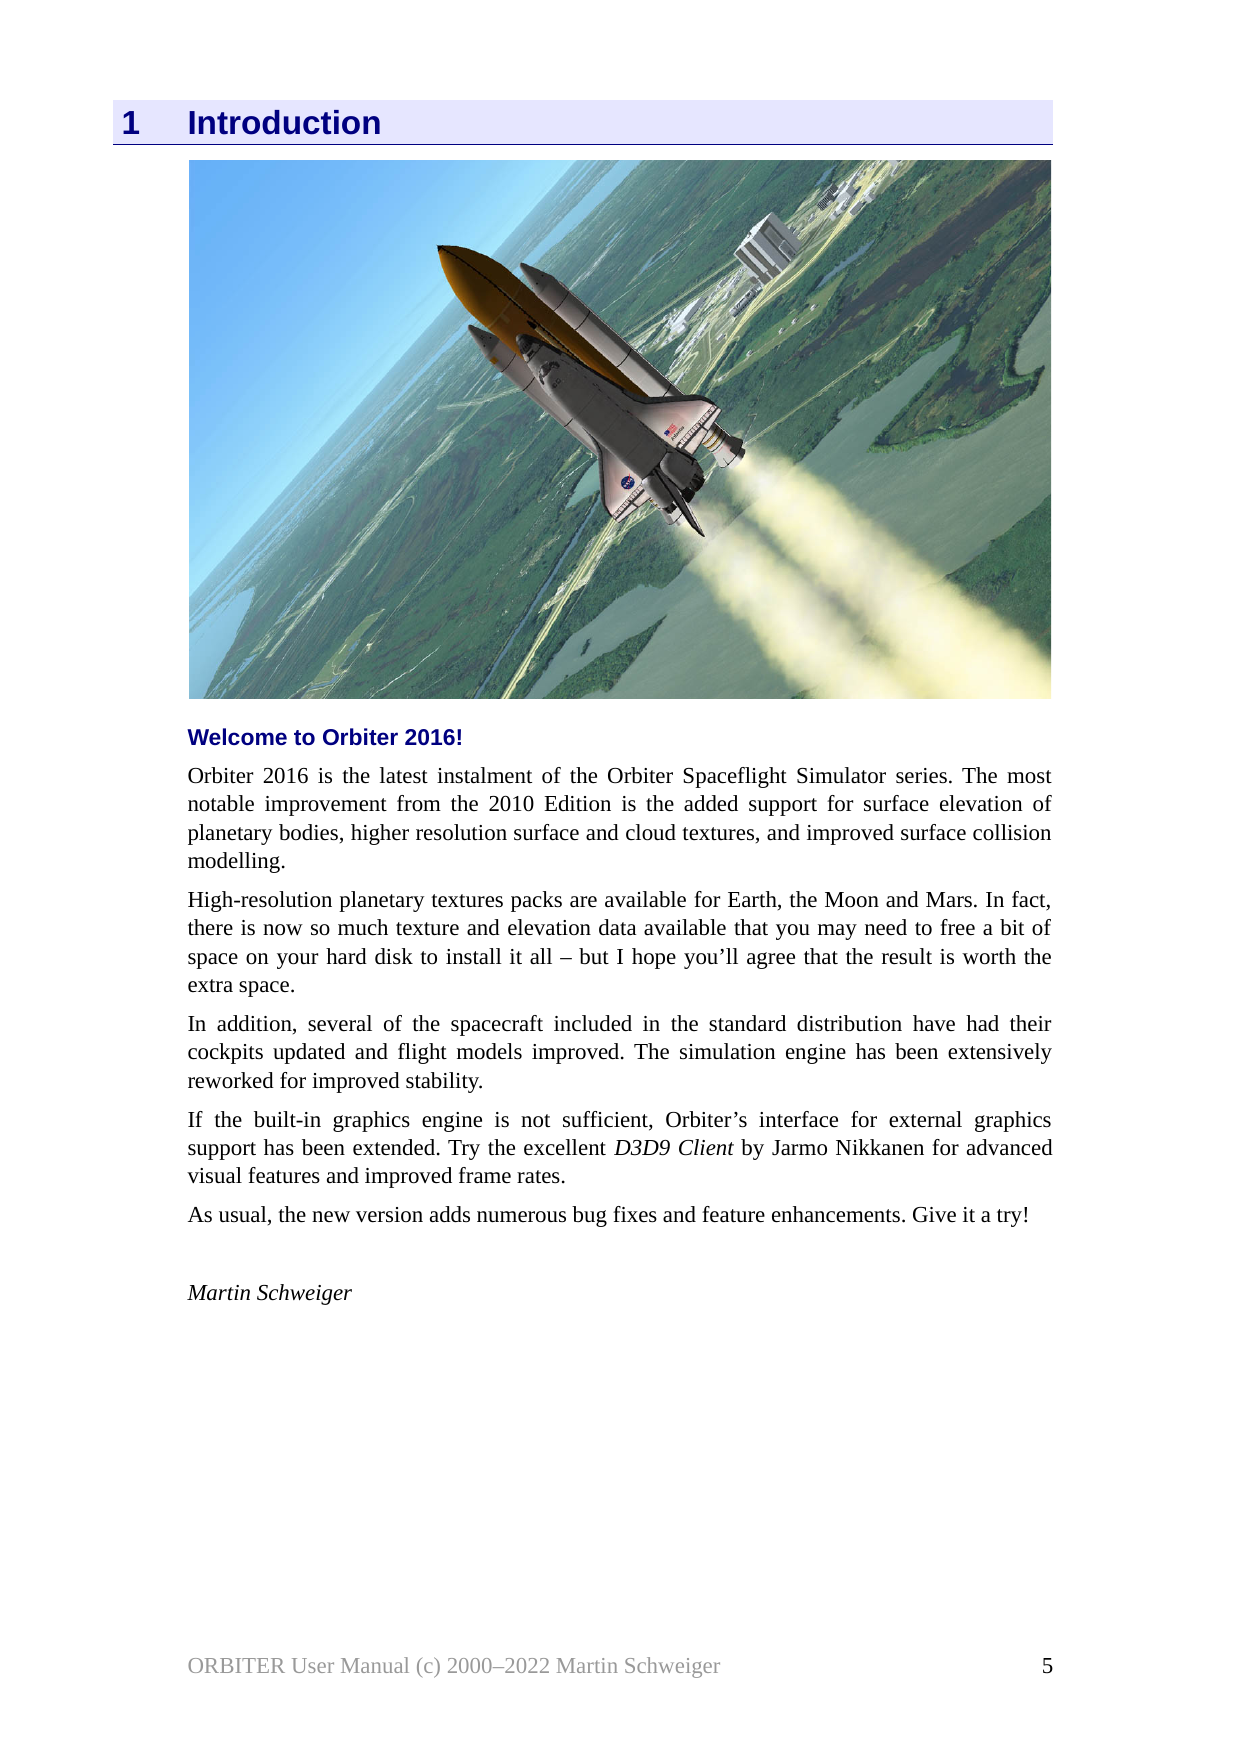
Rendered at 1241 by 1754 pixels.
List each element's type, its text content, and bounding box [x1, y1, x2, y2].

subtitle Introduction [113, 100, 1053, 144]
text Orbiter 2016 is the latest instalment of the Orbiter Spaceflight Simulator series. The most notable improvement from the 2010 Edition is the added support for surface elevation of planetary bodies, higher resolution surface and cloud textures, and improved surface collision modelling. [187, 761, 1053, 874]
text Martin Schweiger [187, 1278, 1053, 1306]
text High-resolution planetary textures packs are available for Earth, the Moon and Mars. In fact, there is now so much texture and elevation data available that you may need to free a bit of space on your hard disk to install it all – but I hope you’ll agree that the result is worth the extra space. [187, 885, 1053, 998]
subtitle Welcome to Orbiter 2016! [187, 159, 1053, 750]
picture [189, 160, 1052, 699]
text In addition, several of the spacecraft included in the standard distribution have had their cockpits updated and flight models improved. The simulation engine has been extensively reworked for improved stability. [187, 1009, 1053, 1094]
text If the built-in graphics engine is not sufficient, Orbiter’s interface for external graphics support has been extended. Try the excellent D3D9 Client by Jarmo Nikkanen for advanced visual features and improved frame rates. [187, 1104, 1053, 1189]
text As usual, the new version adds numerous bug fixes and feature enhancements. Give it a try! [187, 1200, 1053, 1228]
